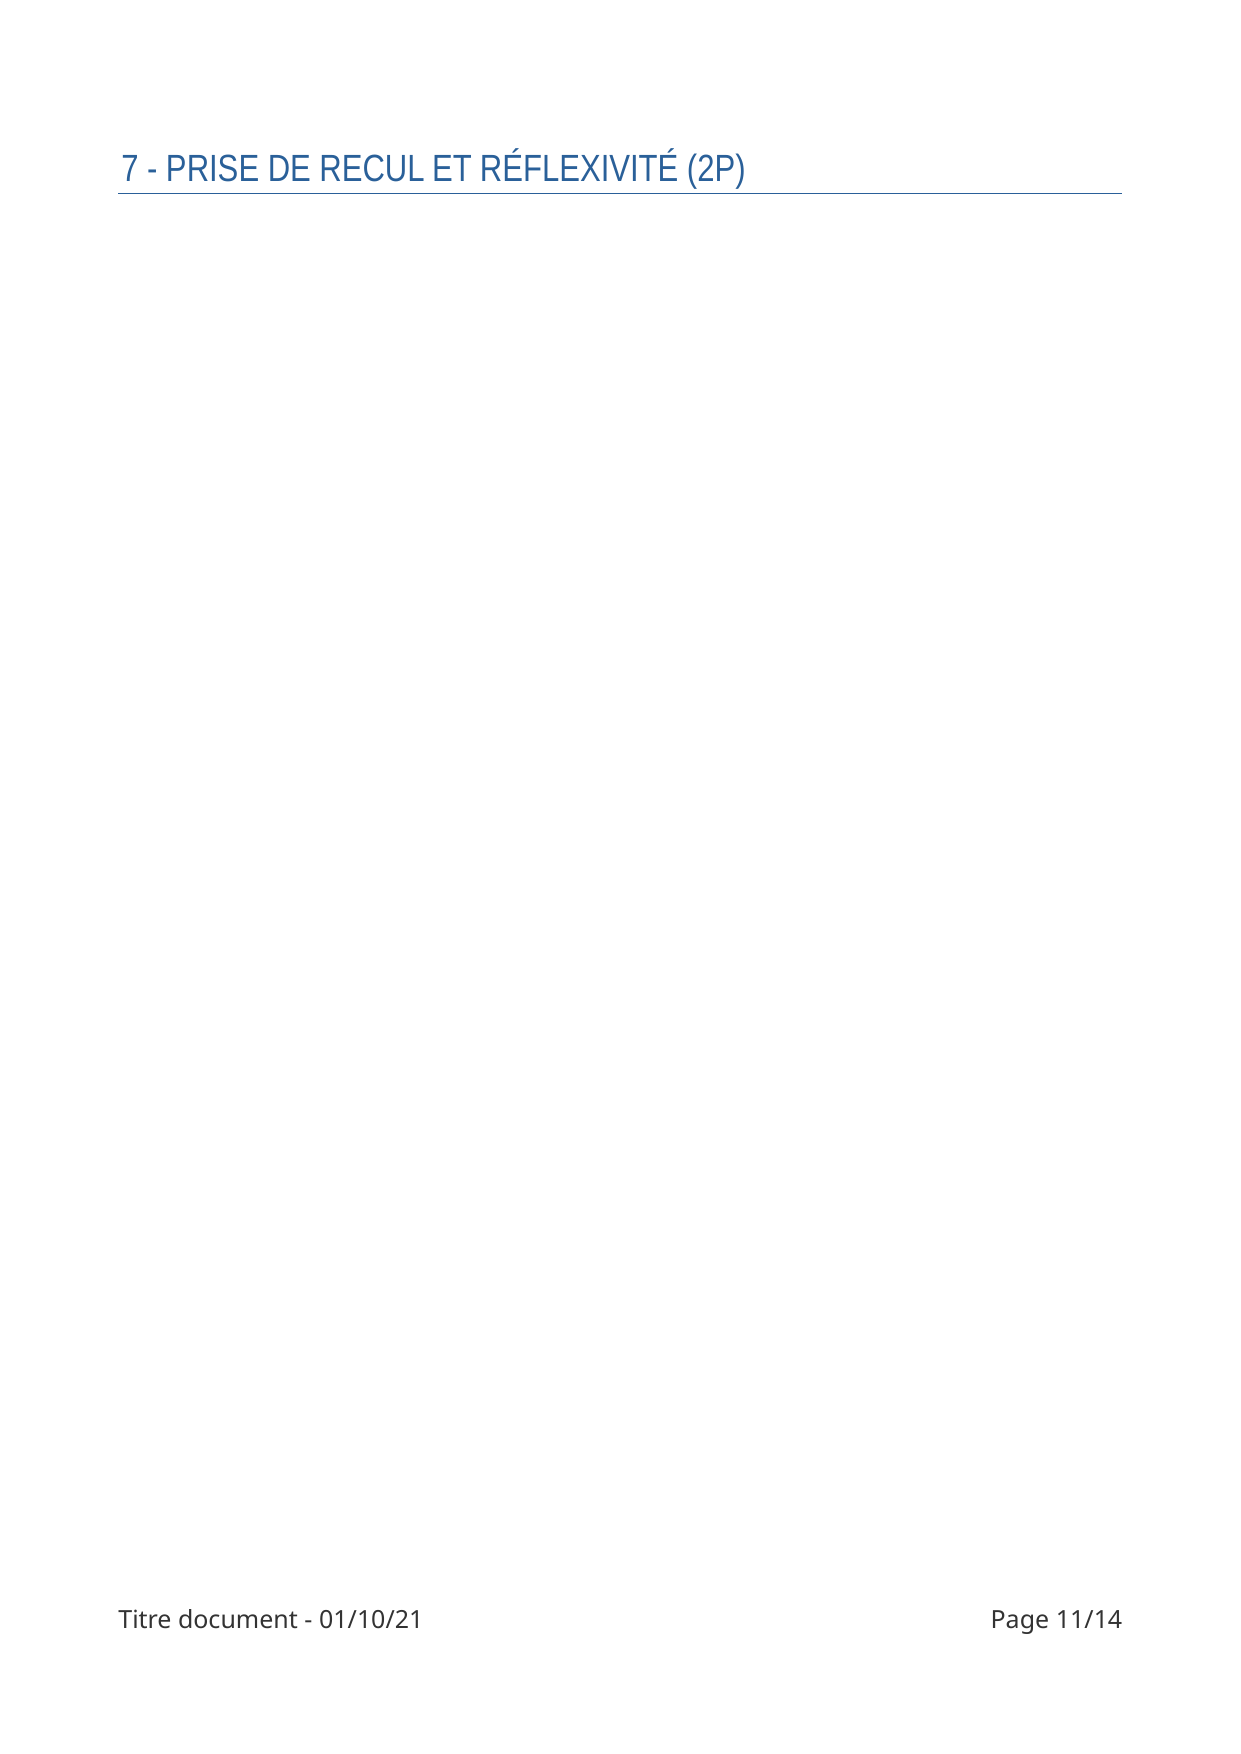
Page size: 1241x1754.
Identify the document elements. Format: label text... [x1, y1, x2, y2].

subtitle 7 - Prise de recul et réflexivité (2p) [118, 143, 1122, 193]
